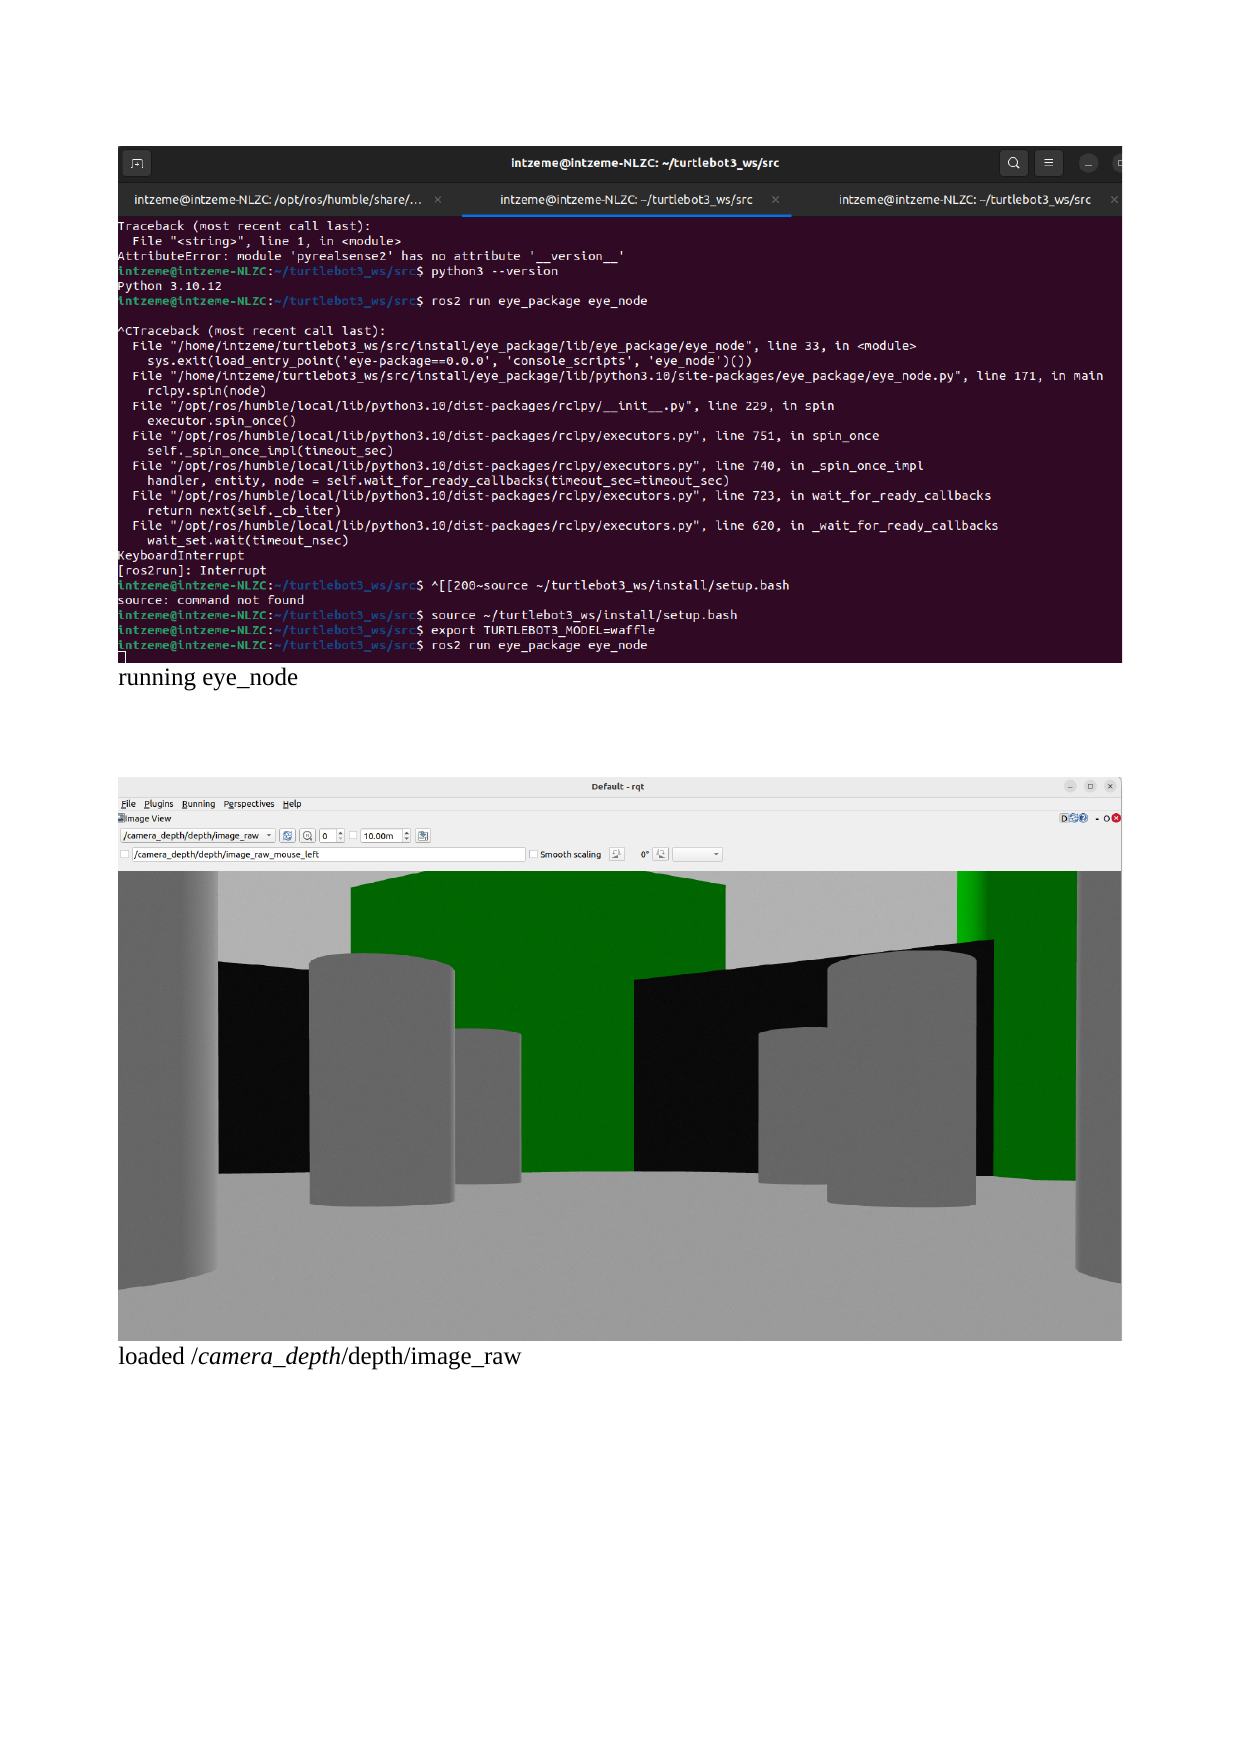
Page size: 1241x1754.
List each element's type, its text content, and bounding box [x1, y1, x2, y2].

picture [118, 146, 1123, 663]
picture [118, 777, 1123, 1341]
text running eye_node [118, 663, 1122, 691]
text loaded /camera_depth/depth/image_raw [118, 1341, 1122, 1370]
